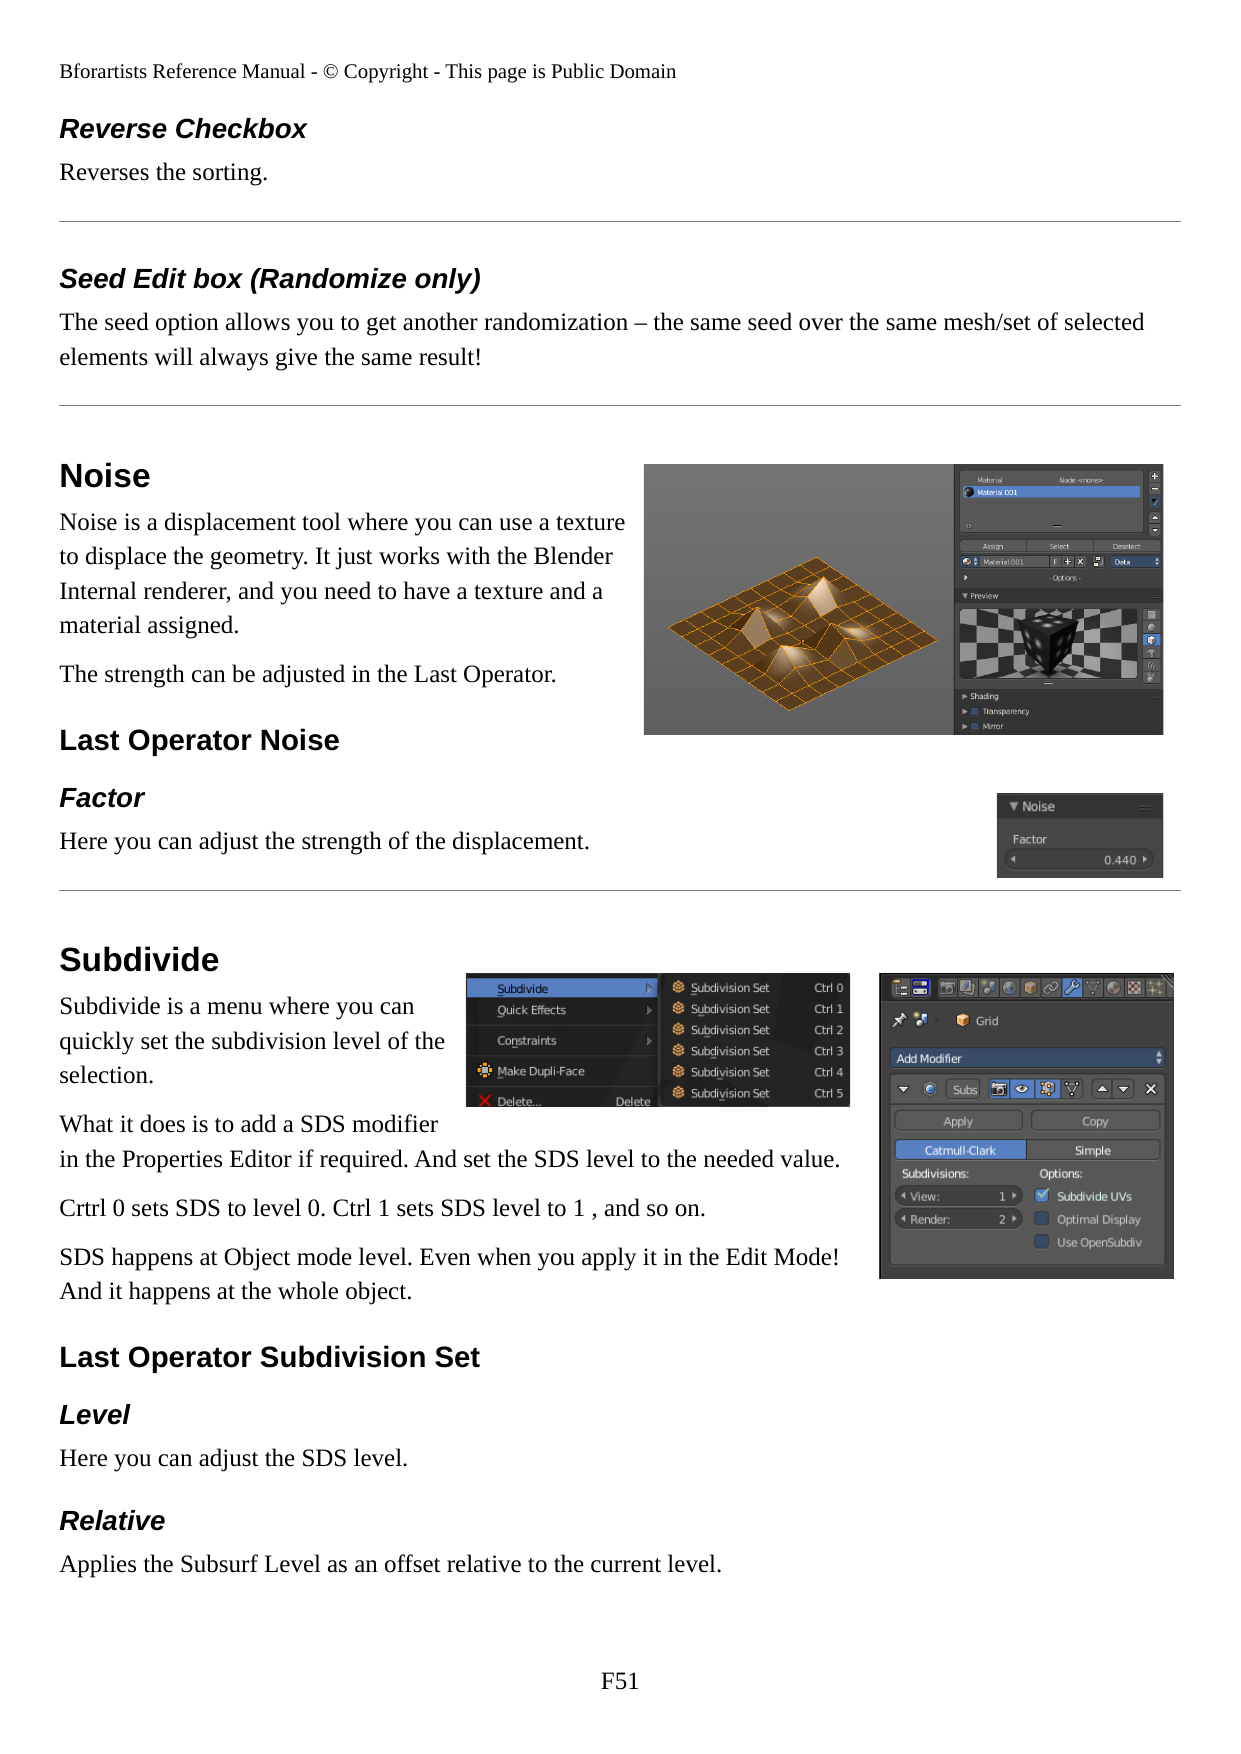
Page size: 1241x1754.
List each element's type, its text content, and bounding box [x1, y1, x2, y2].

picture [465, 973, 851, 1107]
picture [643, 464, 1164, 735]
subtitle Level [59, 1399, 1181, 1431]
subtitle Last Operator Subdivision Set [59, 1340, 1181, 1374]
text Crtrl 0 sets SDS to level 0. Ctrl 1 sets SDS level to 1 , and so on. [59, 1193, 879, 1222]
text Noise is a displacement tool where you can use a texture to displace the geometry. It just works with the Blender Internal renderer, and you need to have a texture and a material assigned. [59, 507, 643, 639]
text Subdivide is a menu where you can quickly set the subdivision level of the selection. [59, 991, 465, 1089]
subtitle Seed Edit box (Randomize only) [59, 263, 1181, 294]
text The seed option allows you to get another randomization – the same seed over the same mesh/set of selected elements will always give the same result! [59, 307, 1181, 370]
subtitle Factor [59, 782, 1181, 813]
subtitle Relative [59, 1505, 1181, 1537]
text Here you can adjust the SDS level. [59, 1443, 1181, 1472]
subtitle Reverse Checkbox [59, 113, 1181, 144]
subtitle Last Operator Noise [59, 723, 1181, 757]
subtitle Subdivide [59, 940, 1181, 979]
text SDS happens at Object mode level. Even when you apply it in the Edit Mode! And it happens at the whole object. [59, 1242, 1181, 1305]
picture [879, 973, 1174, 1279]
text The strength can be adjusted in the Last Operator. [59, 659, 643, 688]
text Reverses the sorting. [59, 157, 1181, 186]
text Applies the Subsurf Level as an offset relative to the current level. [59, 1549, 1181, 1578]
text Here you can adjust the strength of the displacement. [59, 826, 996, 855]
subtitle Noise [59, 456, 1181, 494]
picture [996, 793, 1164, 878]
text [851, 991, 879, 1089]
text What it does is to add a SDS modifier in the Properties Editor if required. And set the SDS level to the needed value. [59, 1109, 879, 1172]
